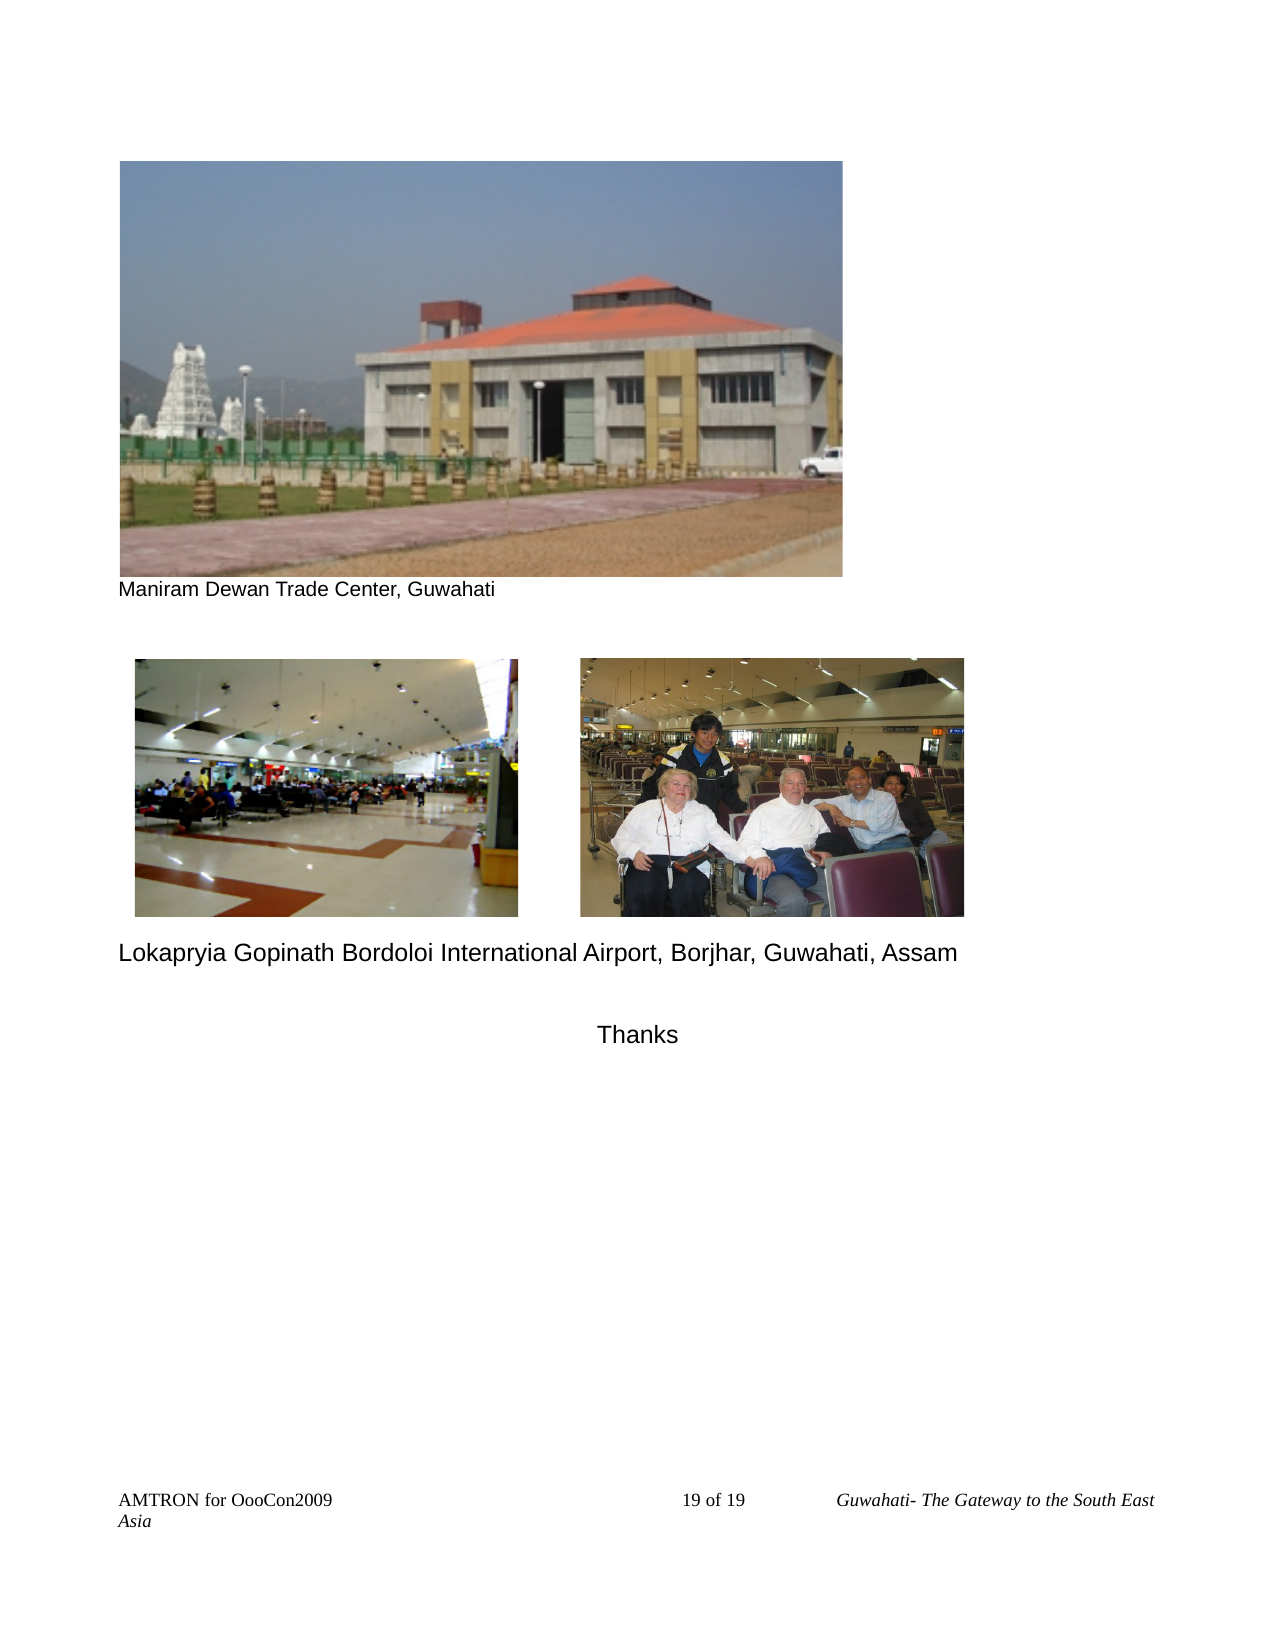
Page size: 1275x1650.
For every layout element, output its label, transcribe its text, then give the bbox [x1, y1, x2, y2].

picture [134, 659, 519, 917]
picture [119, 161, 843, 577]
picture [580, 658, 965, 917]
text Lokapryia Gopinath Bordoloi International Airport, Borjhar, Guwahati, Assam [118, 938, 1157, 967]
text Thanks [118, 1021, 1157, 1049]
text Maniram Dewan Trade Center, Guwahati [118, 154, 1157, 600]
